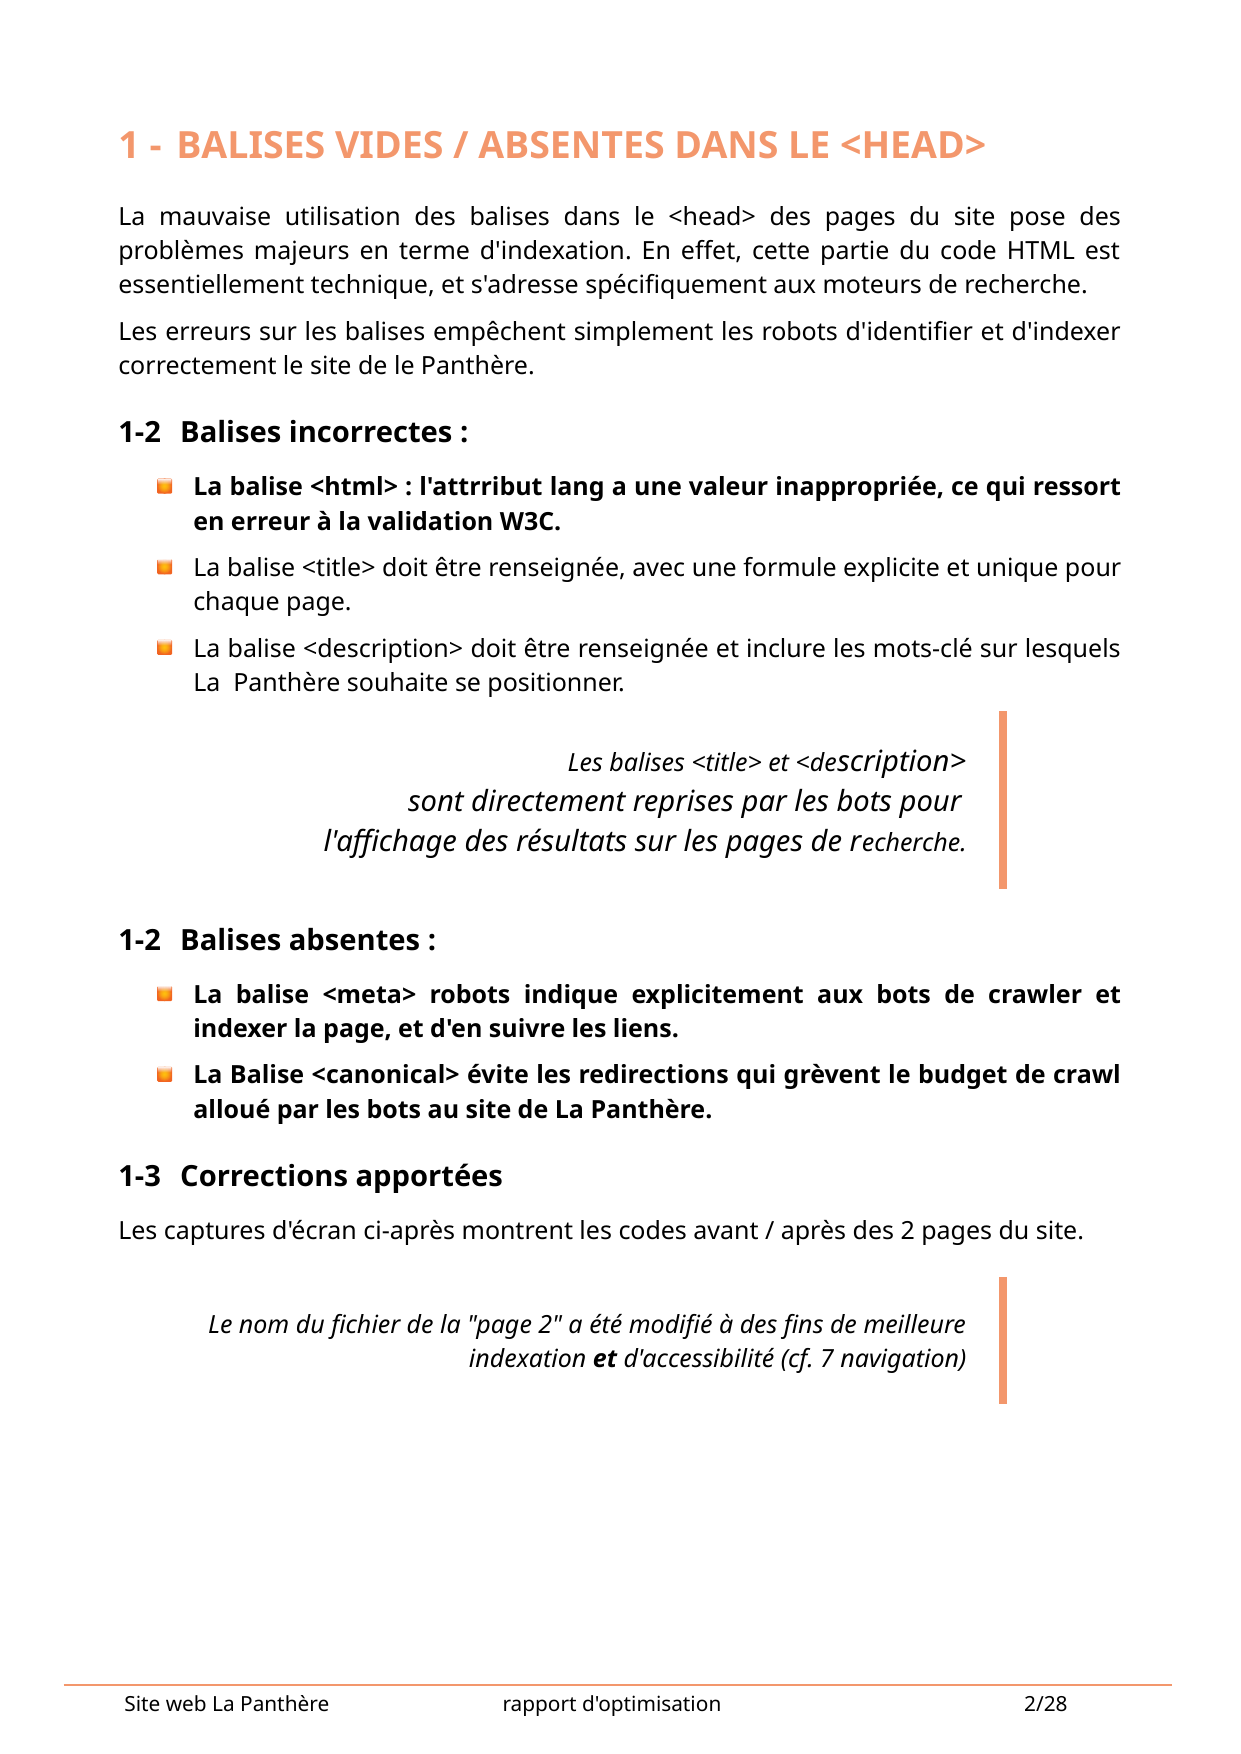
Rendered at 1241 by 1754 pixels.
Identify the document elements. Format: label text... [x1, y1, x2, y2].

list La balise <title> doit être renseignée, avec une formule explicite et unique pour chaque page. [156, 550, 1122, 618]
text Le nom du fichier de la "page 2" a été modifié à des fins de meilleure indexation et d'accessibilité (cf. 7 navigation) [174, 1277, 999, 1404]
text Les erreurs sur les balises empêchent simplement les robots d'identifier et d'indexer correctement le site de le Panthère. [118, 313, 1122, 381]
text Les balises <title> et <description> sont directement reprises par les bots pour l'affichage des résultats sur les pages de recherche. [174, 711, 999, 889]
text 1 - BALISES VIDES / ABSENTES DANS LE <HEAD> [118, 118, 1122, 169]
list La balise <meta> robots indique explicitement aux bots de crawler et indexer la page, et d'en suivre les liens. [156, 977, 1122, 1045]
list La balise <description> doit être renseignée et inclure les mots-clé sur lesquels La Panthère souhaite se positionner. [156, 630, 1122, 698]
text 1-3 Corrections apportées [118, 1156, 1122, 1195]
text 1-2 Balises incorrectes : [118, 412, 1122, 451]
list La Balise <canonical> évite les redirections qui grèvent le budget de crawl alloué par les bots au site de La Panthère. [156, 1057, 1122, 1125]
text La mauvaise utilisation des balises dans le <head> des pages du site pose des problèmes majeurs en terme d'indexation. En effet, cette partie du code HTML est essentiellement technique, et s'adresse spécifiquement aux moteurs de recherche. [118, 199, 1122, 301]
list La balise <html> : l'attrribut lang a une valeur inappropriée, ce qui ressort en erreur à la validation W3C. [156, 469, 1122, 537]
text Les captures d'écran ci-après montrent les codes avant / après des 2 pages du site. [118, 1213, 1122, 1247]
text 1-2 Balises absentes : [118, 919, 1122, 959]
